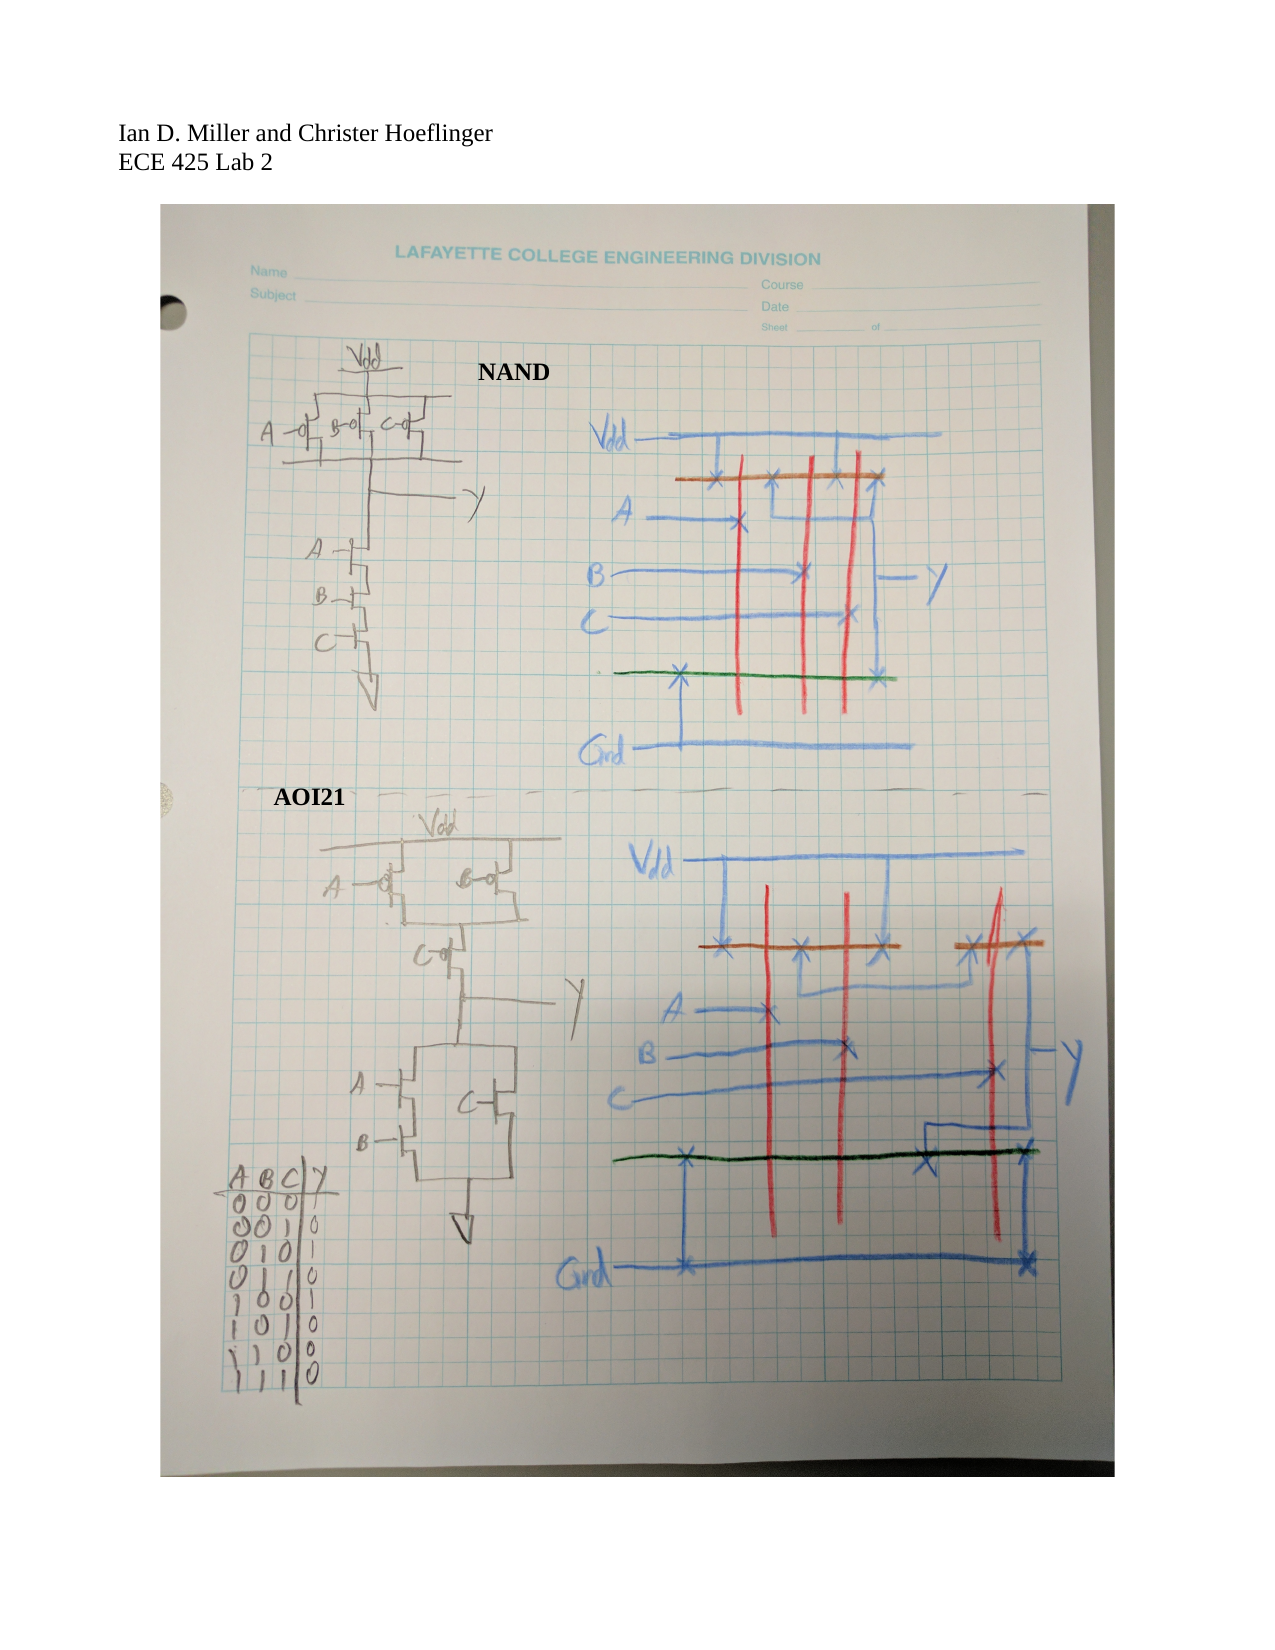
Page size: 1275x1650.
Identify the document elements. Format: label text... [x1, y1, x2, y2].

text Ian D. Miller and Christer Hoeflinger [118, 118, 1157, 147]
picture [160, 204, 1115, 1477]
text ECE 425 Lab 2 [118, 147, 1157, 176]
